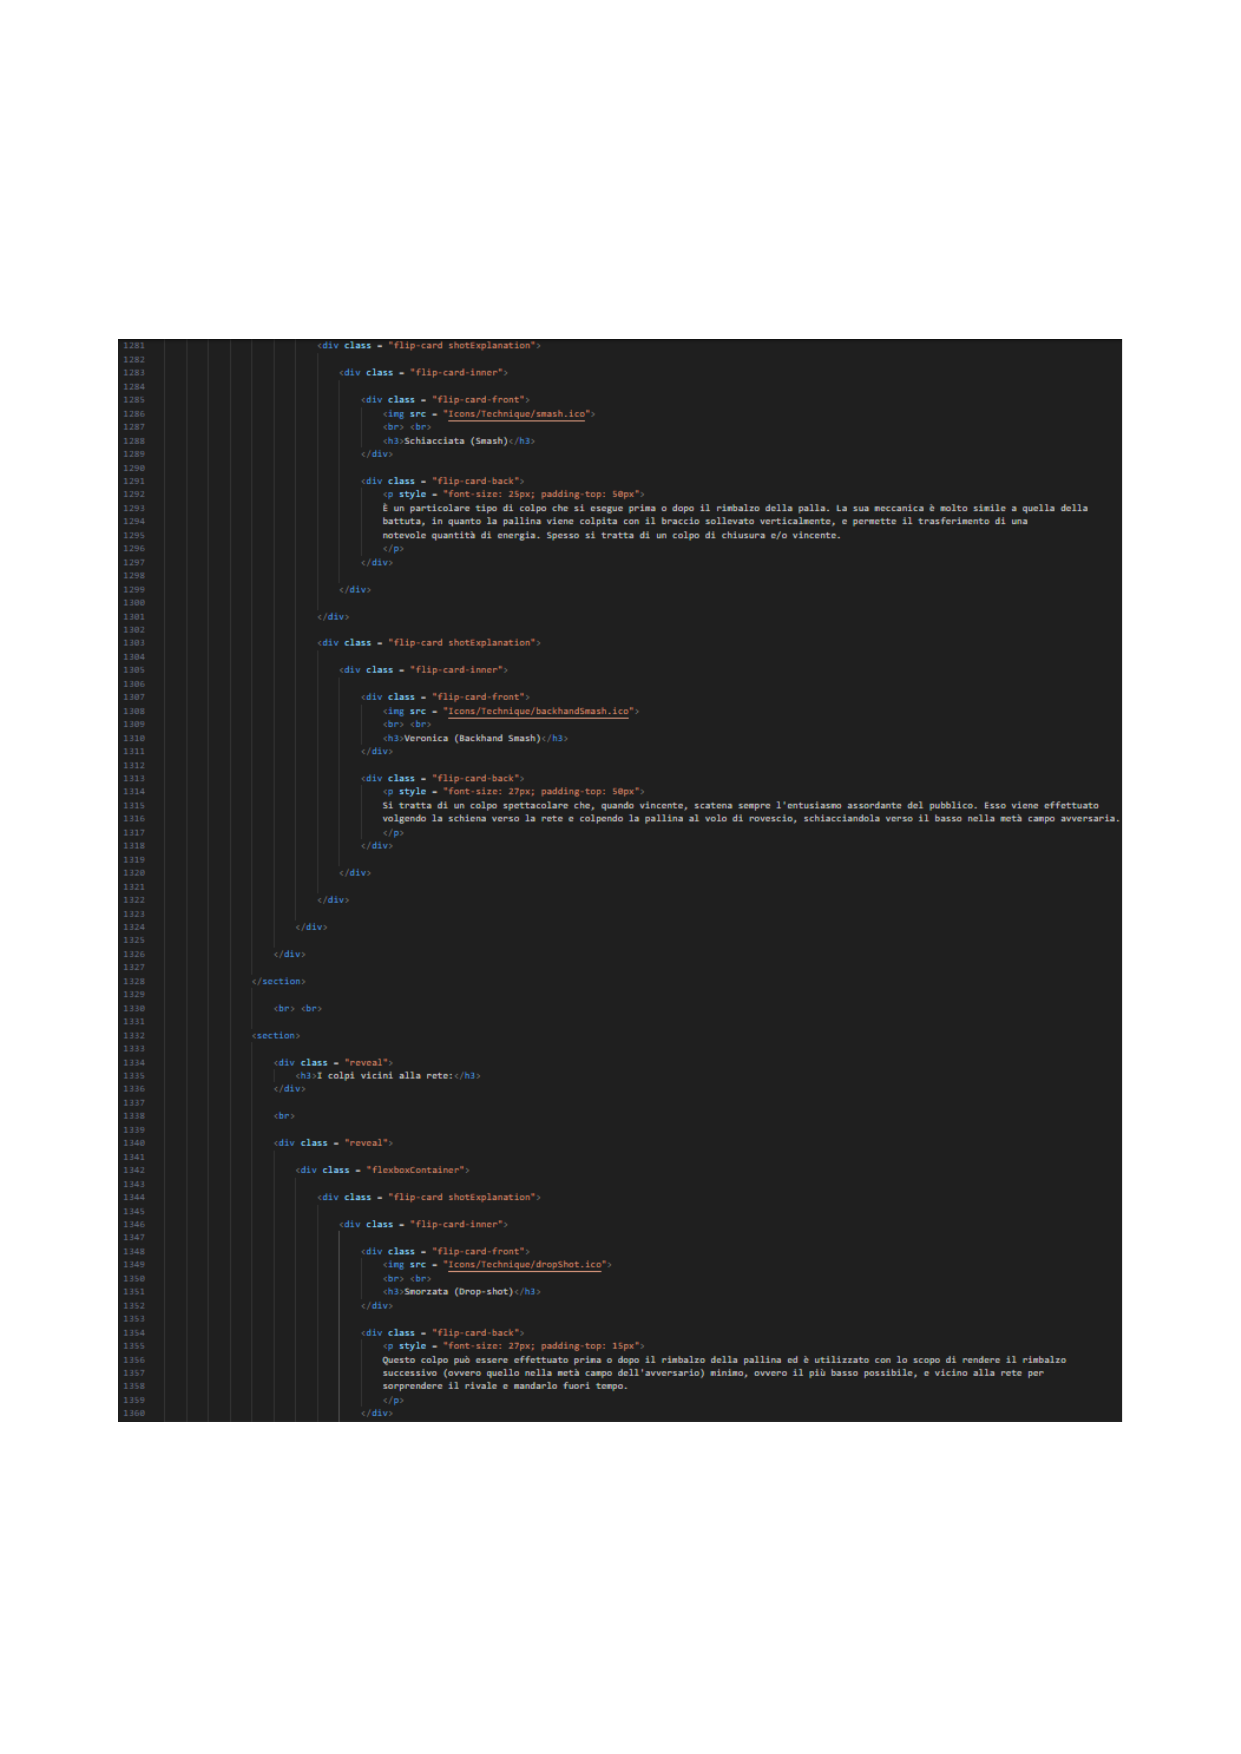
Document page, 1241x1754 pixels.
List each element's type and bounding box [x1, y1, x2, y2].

picture [118, 339, 1123, 1422]
